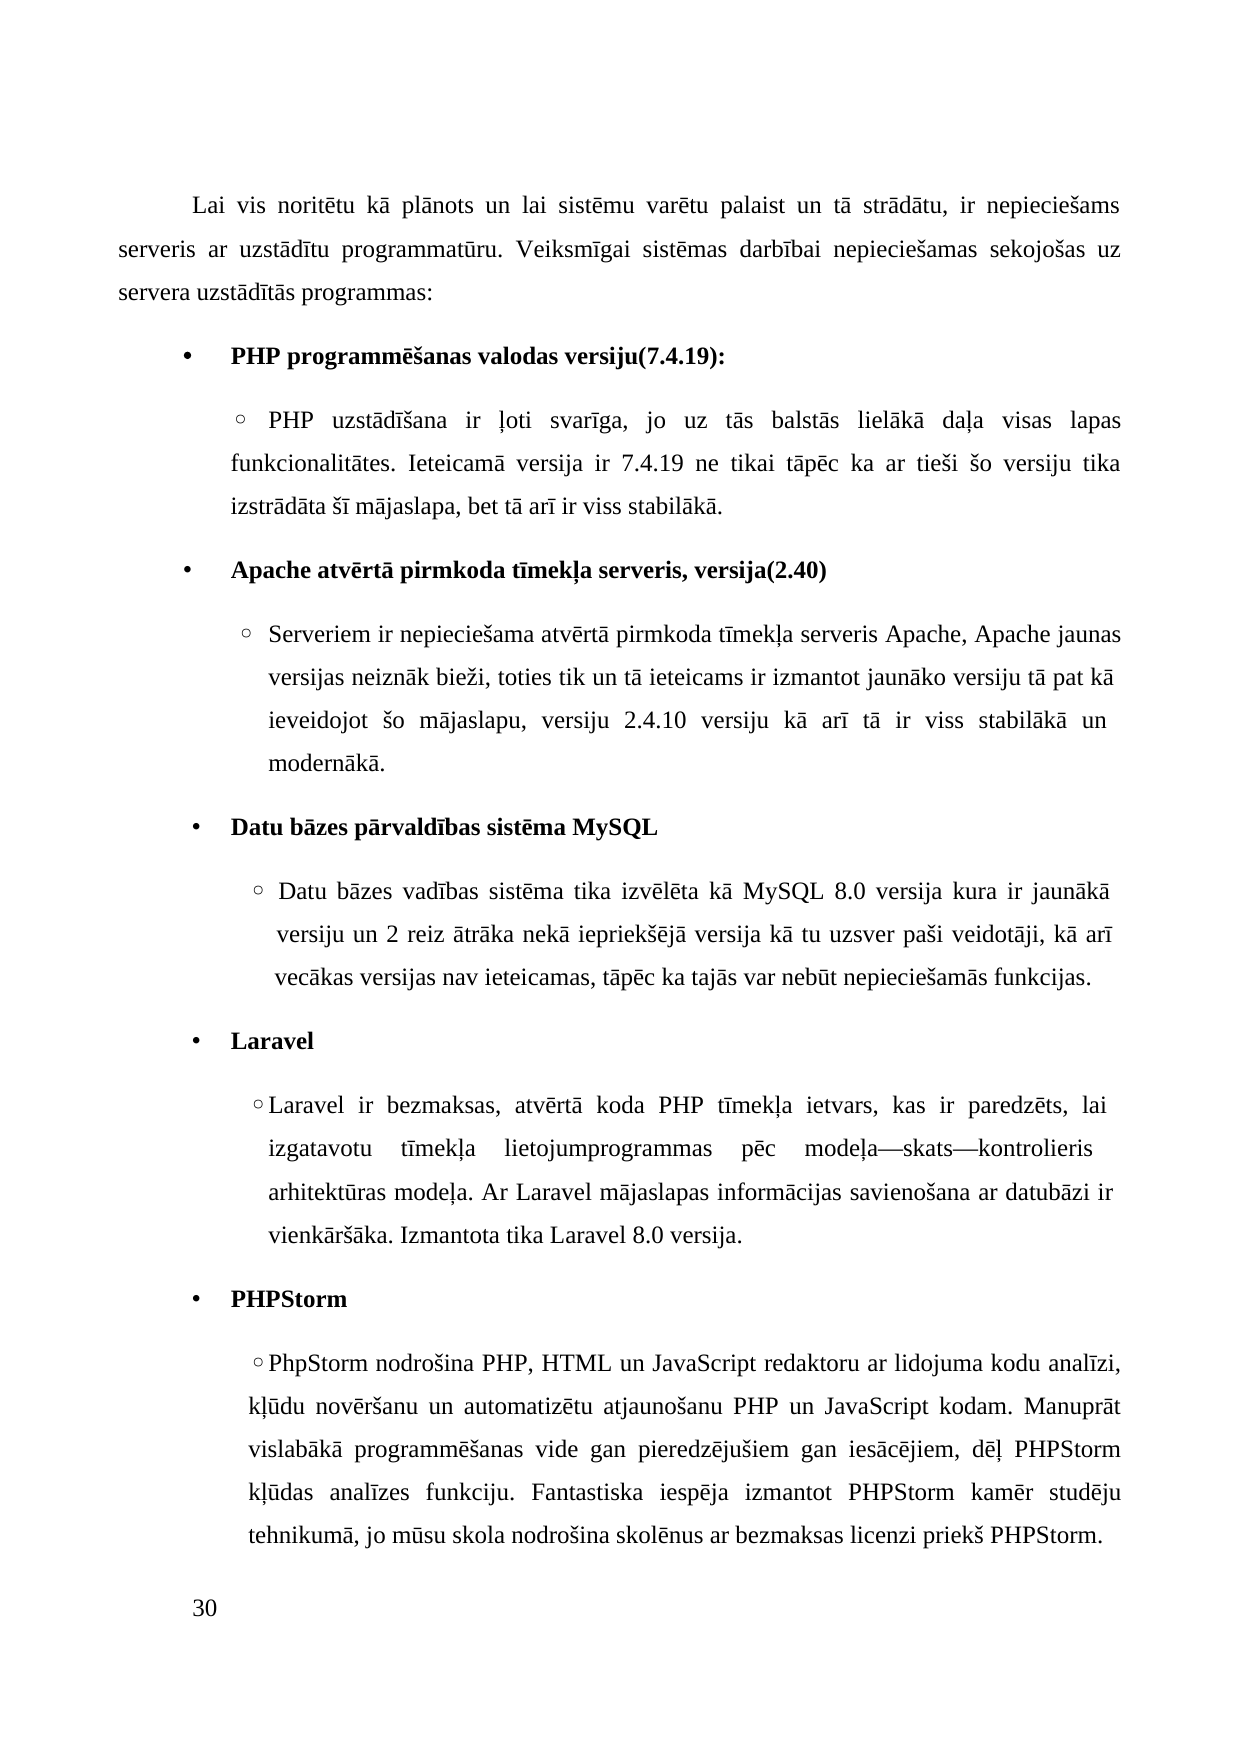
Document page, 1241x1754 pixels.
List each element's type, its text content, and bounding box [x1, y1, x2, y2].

list Laravel [118, 1026, 1122, 1055]
list Serveriem ir nepieciešama atvērtā pirmkoda tīmekļa serveris Apache, Apache jaunas versijas neiznāk bieži, toties tik un tā ieteicams ir izmantot jaunāko versiju tā pat kā ieveidojot šo mājaslapu, versiju 2.4.10 versiju kā arī tā ir viss stabilākā un modernākā. [230, 619, 1122, 777]
list PHP uzstādīšana ir ļoti svarīga, jo uz tās balstās lielākā daļa visas lapas funkcionalitātes. Ieteicamā versija ir 7.4.19 ne tikai tāpēc ka ar tieši šo versiju tika izstrādāta šī mājaslapa, bet tā arī ir viss stabilākā. [230, 405, 1122, 520]
list Apache atvērtā pirmkoda tīmekļa serveris, versija(2.40) [118, 555, 1122, 584]
list PhpStorm nodrošina PHP, HTML un JavaScript redaktoru ar lidojuma kodu analīzi, kļūdu novēršanu un automatizētu atjaunošanu PHP un JavaScript kodam. Manuprāt vislabākā programmēšanas vide gan pieredzējušiem gan iesācējiem, dēļ PHPStorm kļūdas analīzes funkciju. Fantastiska iespēja izmantot PHPStorm kamēr studēju tehnikumā, jo mūsu skola nodrošina skolēnus ar bezmaksas licenzi priekš PHPStorm. [248, 1348, 1122, 1549]
list Datu bāzes pārvaldības sistēma MySQL [118, 812, 1122, 841]
list Datu bāzes vadības sistēma tika izvēlēta kā MySQL 8.0 versija kura ir jaunākā versiju un 2 reiz ātrāka nekā iepriekšējā versija kā tu uzsver paši veidotāji, kā arī vecākas versijas nav ieteicamas, tāpēc ka tajās var nebūt nepieciešamās funkcijas. [236, 876, 1122, 991]
text Lai vis noritētu kā plānots un lai sistēmu varētu palaist un tā strādātu, ir nepieciešams serveris ar uzstādītu programmatūru. Veiksmīgai sistēmas darbībai nepieciešamas sekojošas uz servera uzstādītās programmas: [118, 191, 1122, 306]
list PHP programmēšanas valodas versiju(7.4.19): [183, 341, 1122, 369]
list PHPStorm [118, 1284, 1122, 1312]
list Laravel ir bezmaksas, atvērtā koda PHP tīmekļa ietvars, kas ir paredzēts, lai izgatavotu tīmekļa lietojumprogrammas pēc modeļa—skats—kontrolieris arhitektūras modeļa. Ar Laravel mājaslapas informācijas savienošana ar datubāzi ir vienkāršāka. Izmantota tika Laravel 8.0 versija. [224, 1090, 1122, 1248]
